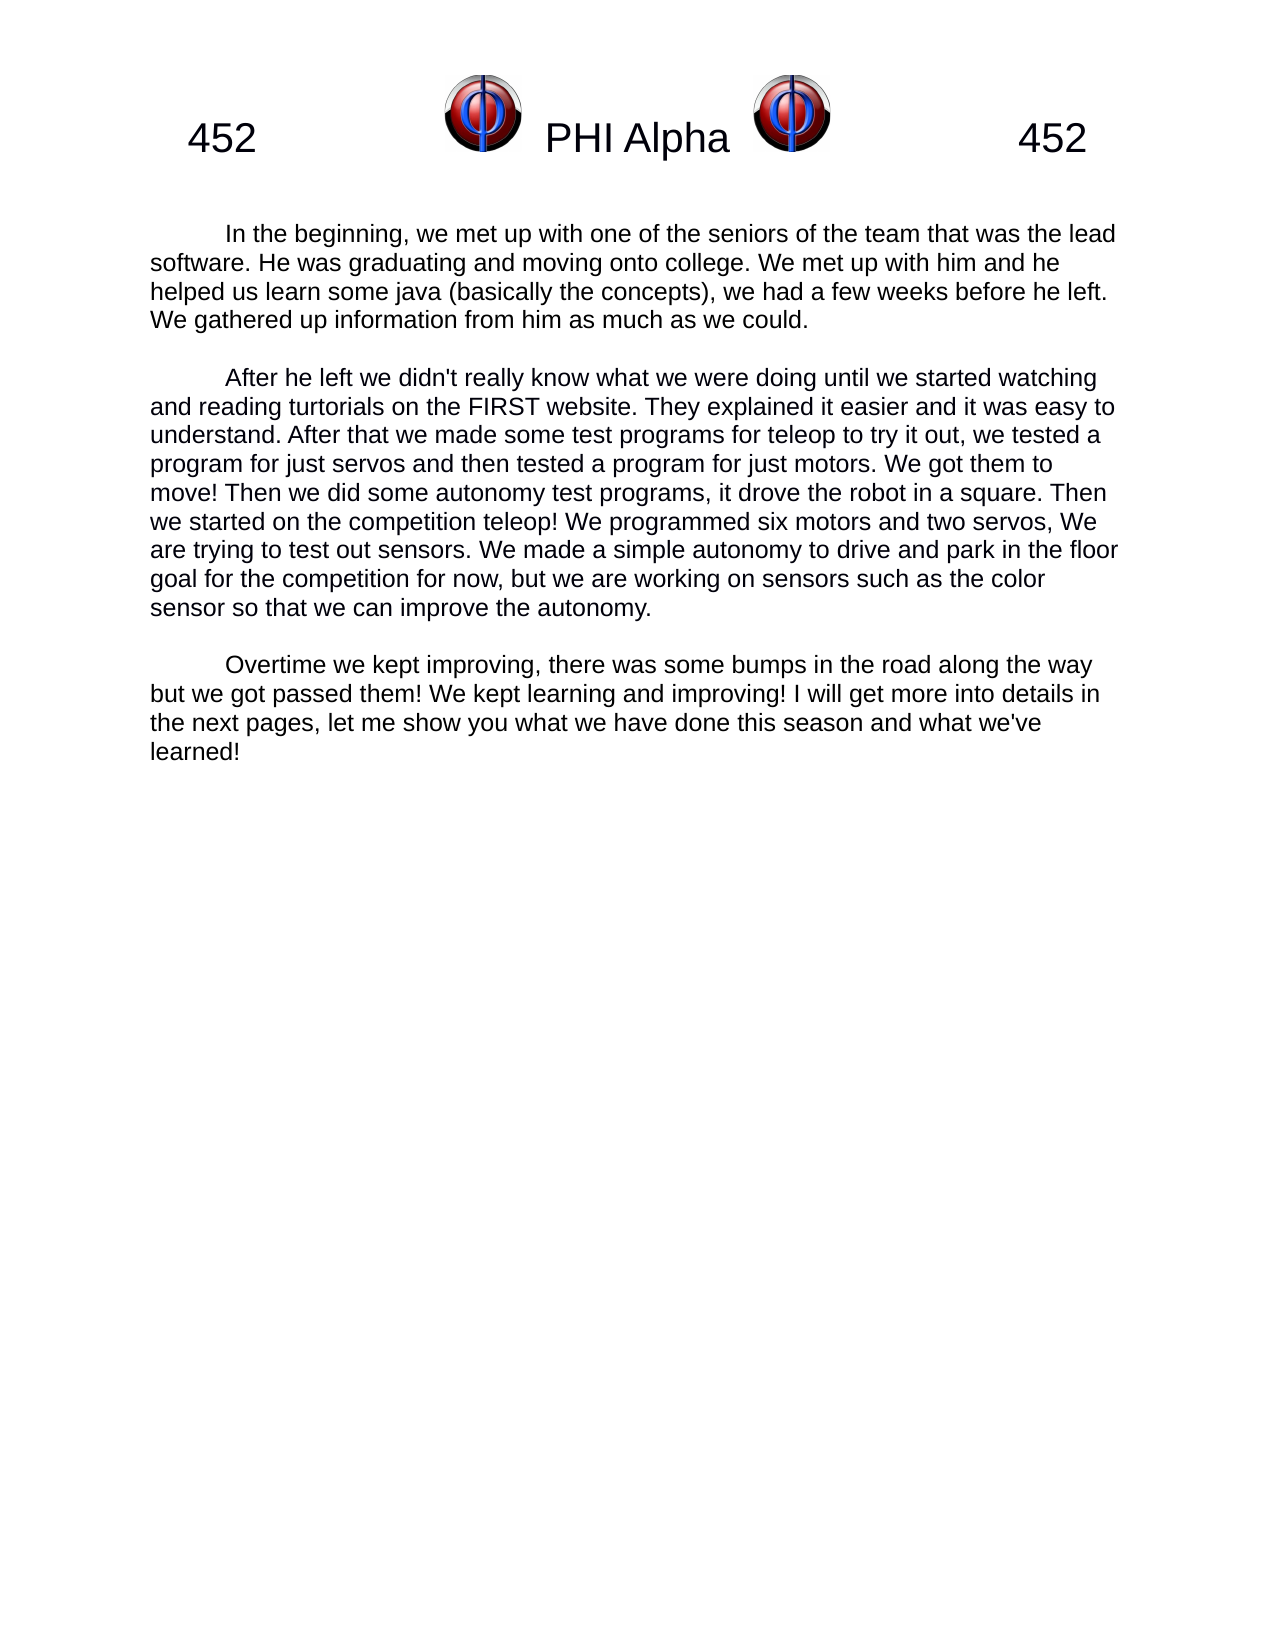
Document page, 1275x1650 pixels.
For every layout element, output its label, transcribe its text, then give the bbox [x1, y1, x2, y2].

text After he left we didn't really know what we were doing until we started watching and reading turtorials on the FIRST website. They explained it easier and it was easy to understand. After that we made some test programs for teleop to try it out, we tested a program for just servos and then tested a program for just motors. We got them to move! Then we did some autonomy test programs, it drove the robot in a square. Then we started on the competition teleop! We programmed six motors and two servos, We are trying to test out sensors. We made a simple autonomy to drive and park in the floor goal for the competition for now, but we are working on sensors such as the color sensor so that we can improve the autonomy. [150, 363, 1125, 622]
text In the beginning, we met up with one of the seniors of the team that was the lead software. He was graduating and moving onto college. We met up with him and he helped us learn some java (basically the concepts), we had a few weeks before he left. We gathered up information from him as much as we could. [150, 219, 1125, 334]
text Overtime we kept improving, there was some bumps in the road along the way but we got passed them! We kept learning and improving! I will get more into details in the next pages, let me show you what we have done this season and what we've learned! [150, 650, 1125, 765]
picture [444, 75, 522, 152]
picture [753, 75, 831, 152]
